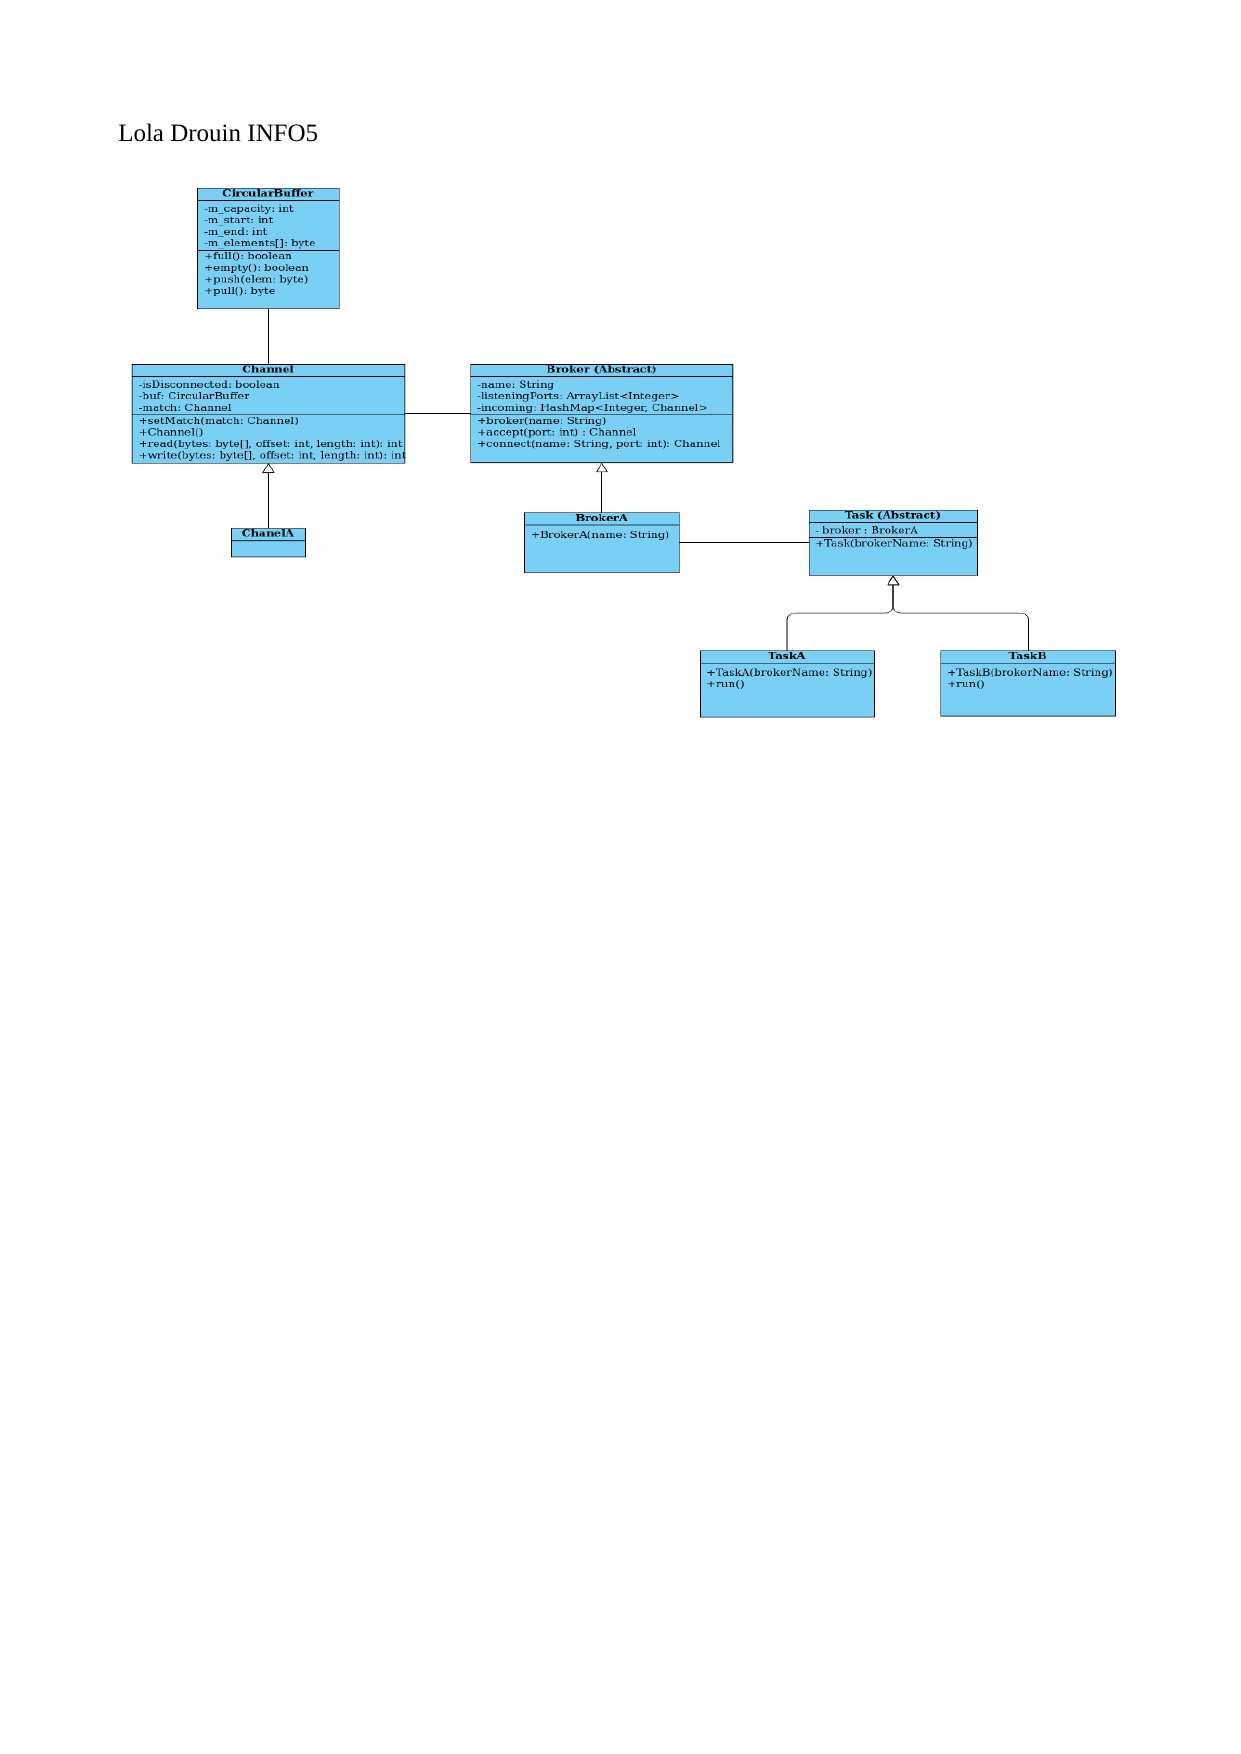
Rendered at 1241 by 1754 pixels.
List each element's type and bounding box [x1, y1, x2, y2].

picture [118, 176, 1123, 728]
